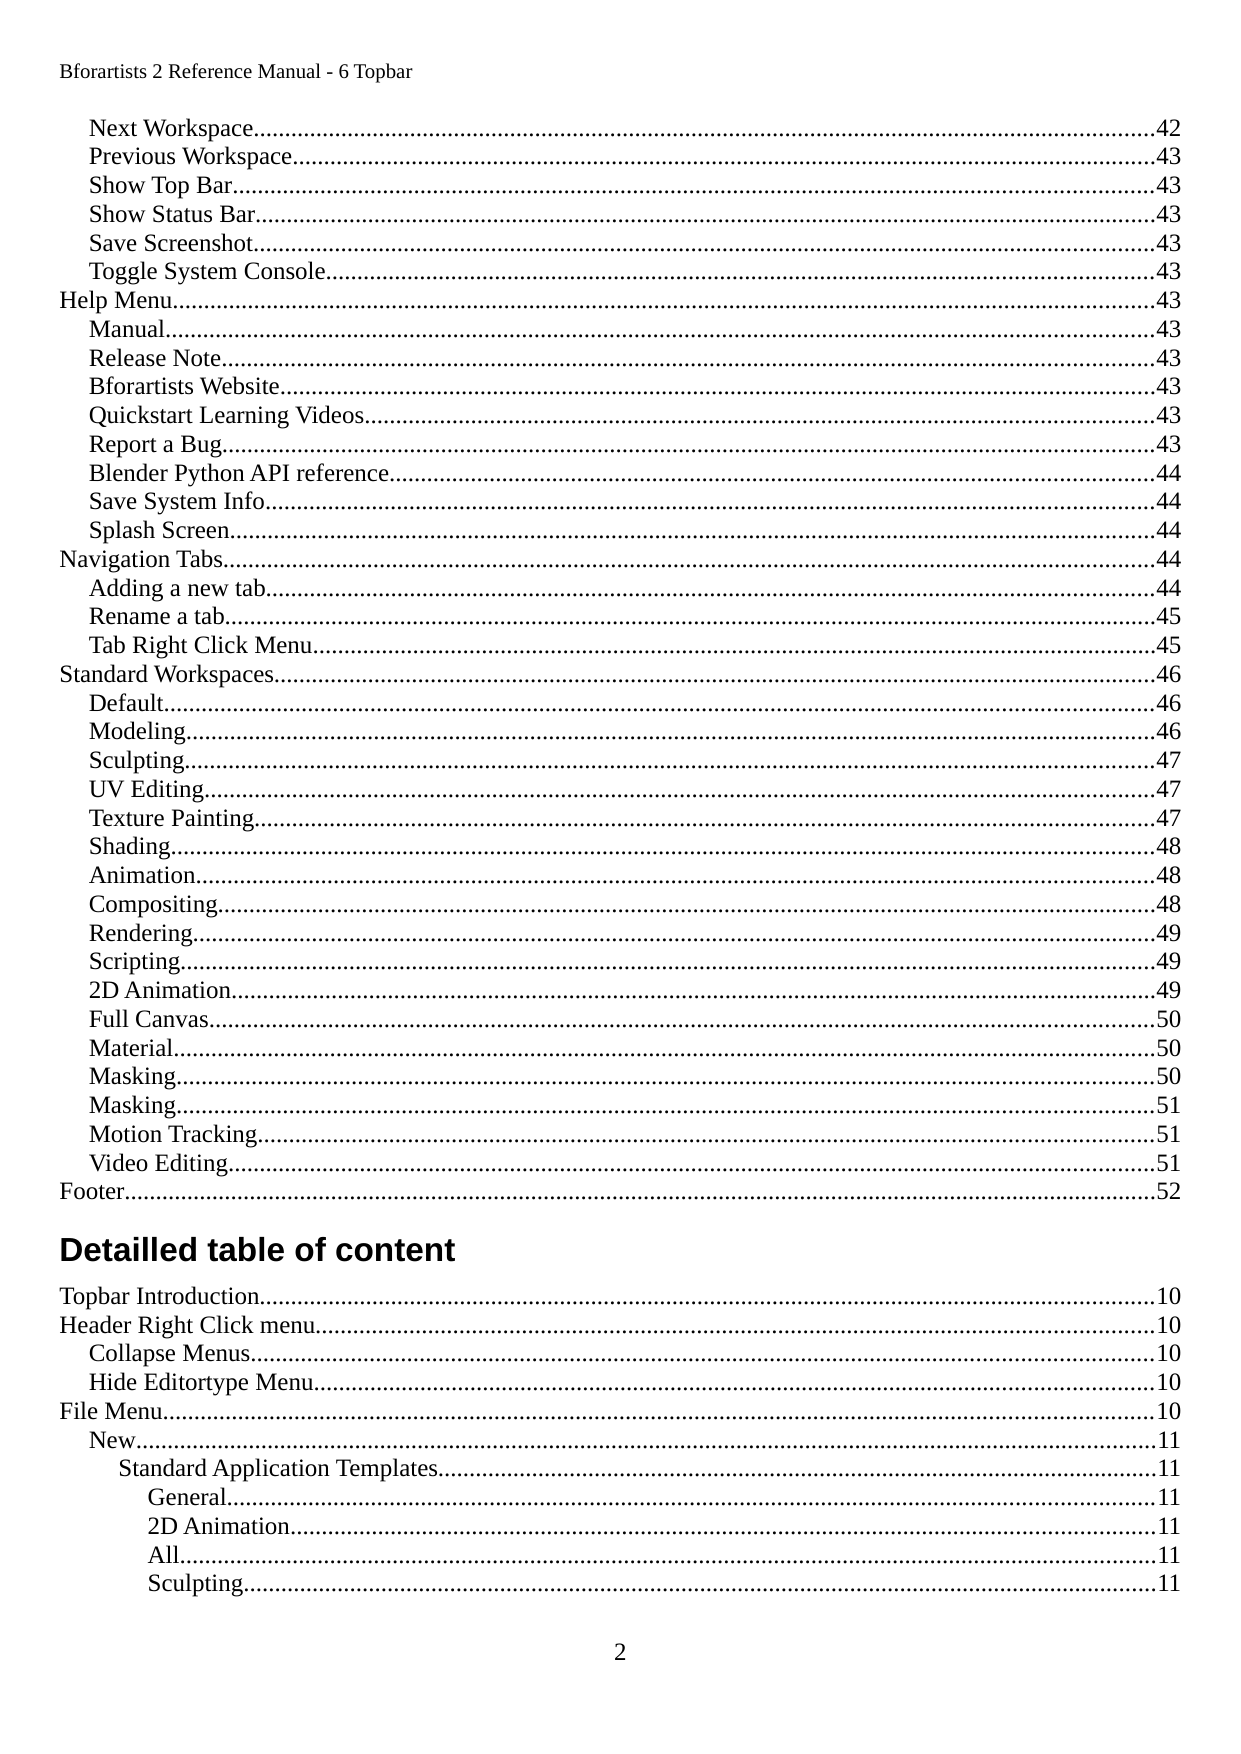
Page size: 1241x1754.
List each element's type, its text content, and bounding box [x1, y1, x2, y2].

text Footer 52 [59, 1176, 1181, 1205]
text All 11 [147, 1540, 1181, 1568]
text Previous Workspace 43 [88, 141, 1181, 170]
text Video Editing 51 [88, 1148, 1181, 1176]
text Quickstart Learning Videos 43 [88, 400, 1181, 429]
text Bforartists Website 43 [88, 371, 1181, 400]
text UV Editing 47 [88, 774, 1181, 803]
text New 11 [88, 1425, 1181, 1453]
text Splash Screen 44 [88, 515, 1181, 544]
subtitle Detailled table of content [59, 1230, 1181, 1268]
text 2D Animation 11 [147, 1511, 1181, 1540]
text General 11 [147, 1482, 1181, 1511]
text Topbar Introduction 10 [59, 1281, 1181, 1310]
text Collapse Menus 10 [88, 1338, 1181, 1367]
text Scripting 49 [88, 946, 1181, 975]
text Toggle System Console 43 [88, 256, 1181, 285]
text Shading 48 [88, 831, 1181, 860]
text Tab Right Click Menu 45 [88, 630, 1181, 659]
text Show Top Bar 43 [88, 170, 1181, 199]
text Full Canvas 50 [88, 1004, 1181, 1033]
text Save System Info 44 [88, 486, 1181, 515]
text Rename a tab 45 [88, 601, 1181, 630]
text Animation 48 [88, 860, 1181, 889]
text Release Note 43 [88, 343, 1181, 371]
text Help Menu 43 [59, 285, 1181, 314]
text Show Status Bar 43 [88, 199, 1181, 228]
text 2D Animation 49 [88, 975, 1181, 1004]
text Masking 51 [88, 1090, 1181, 1119]
text Default 46 [88, 688, 1181, 716]
text Manual 43 [88, 314, 1181, 343]
text Rendering 49 [88, 918, 1181, 946]
text File Menu 10 [59, 1396, 1181, 1425]
text Header Right Click menu 10 [59, 1310, 1181, 1338]
text Adding a new tab 44 [88, 573, 1181, 601]
text Sculpting 11 [147, 1568, 1181, 1597]
text Report a Bug 43 [88, 429, 1181, 458]
text Standard Workspaces 46 [59, 659, 1181, 688]
text Sculpting 47 [88, 745, 1181, 774]
text Next Workspace 42 [88, 113, 1181, 141]
text Blender Python API reference 44 [88, 458, 1181, 486]
text Modeling 46 [88, 716, 1181, 745]
text Standard Application Templates 11 [118, 1453, 1181, 1482]
text Masking 50 [88, 1061, 1181, 1090]
text Material 50 [88, 1033, 1181, 1061]
text Save Screenshot 43 [88, 228, 1181, 256]
text Navigation Tabs 44 [59, 544, 1181, 573]
text Compositing 48 [88, 889, 1181, 918]
text Hide Editortype Menu 10 [88, 1367, 1181, 1396]
text Motion Tracking 51 [88, 1119, 1181, 1148]
text Texture Painting 47 [88, 803, 1181, 831]
